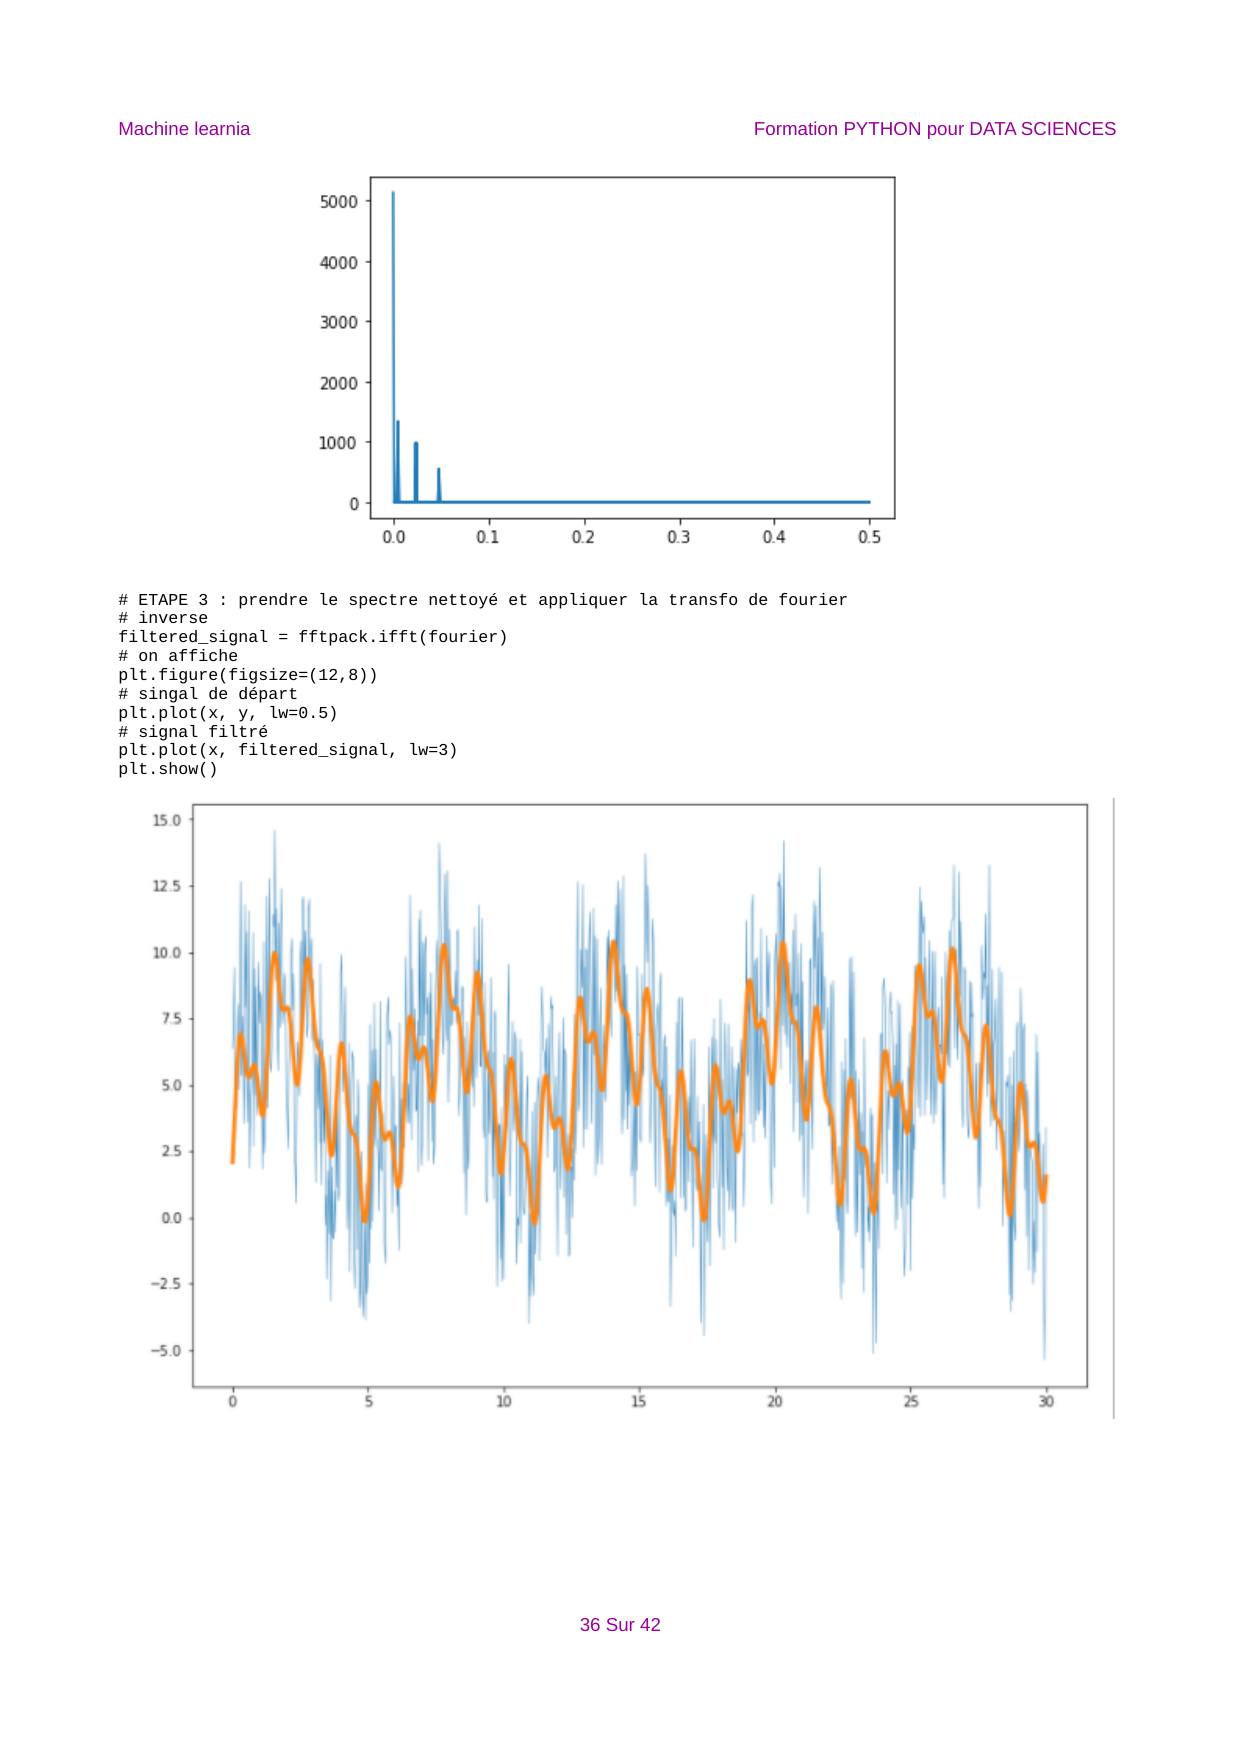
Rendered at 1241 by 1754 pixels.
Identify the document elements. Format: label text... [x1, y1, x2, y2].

text # ETAPE 3 : prendre le spectre nettoyé et appliquer la transfo de fourier [118, 591, 1122, 610]
text plt.show() [118, 761, 1122, 780]
text plt.figure(figsize=(12,8)) [118, 667, 1122, 685]
text # inverse [118, 610, 1122, 629]
text # on affiche [118, 648, 1122, 667]
text filtered_signal = fftpack.ifft(fourier) [118, 629, 1122, 648]
text # singal de départ [118, 685, 1122, 704]
text # signal filtré [118, 723, 1122, 742]
picture [122, 798, 1118, 1419]
text plt.plot(x, filtered_signal, lw=3) [118, 742, 1122, 761]
text plt.plot(x, y, lw=0.5) [118, 704, 1122, 723]
picture [295, 169, 945, 573]
